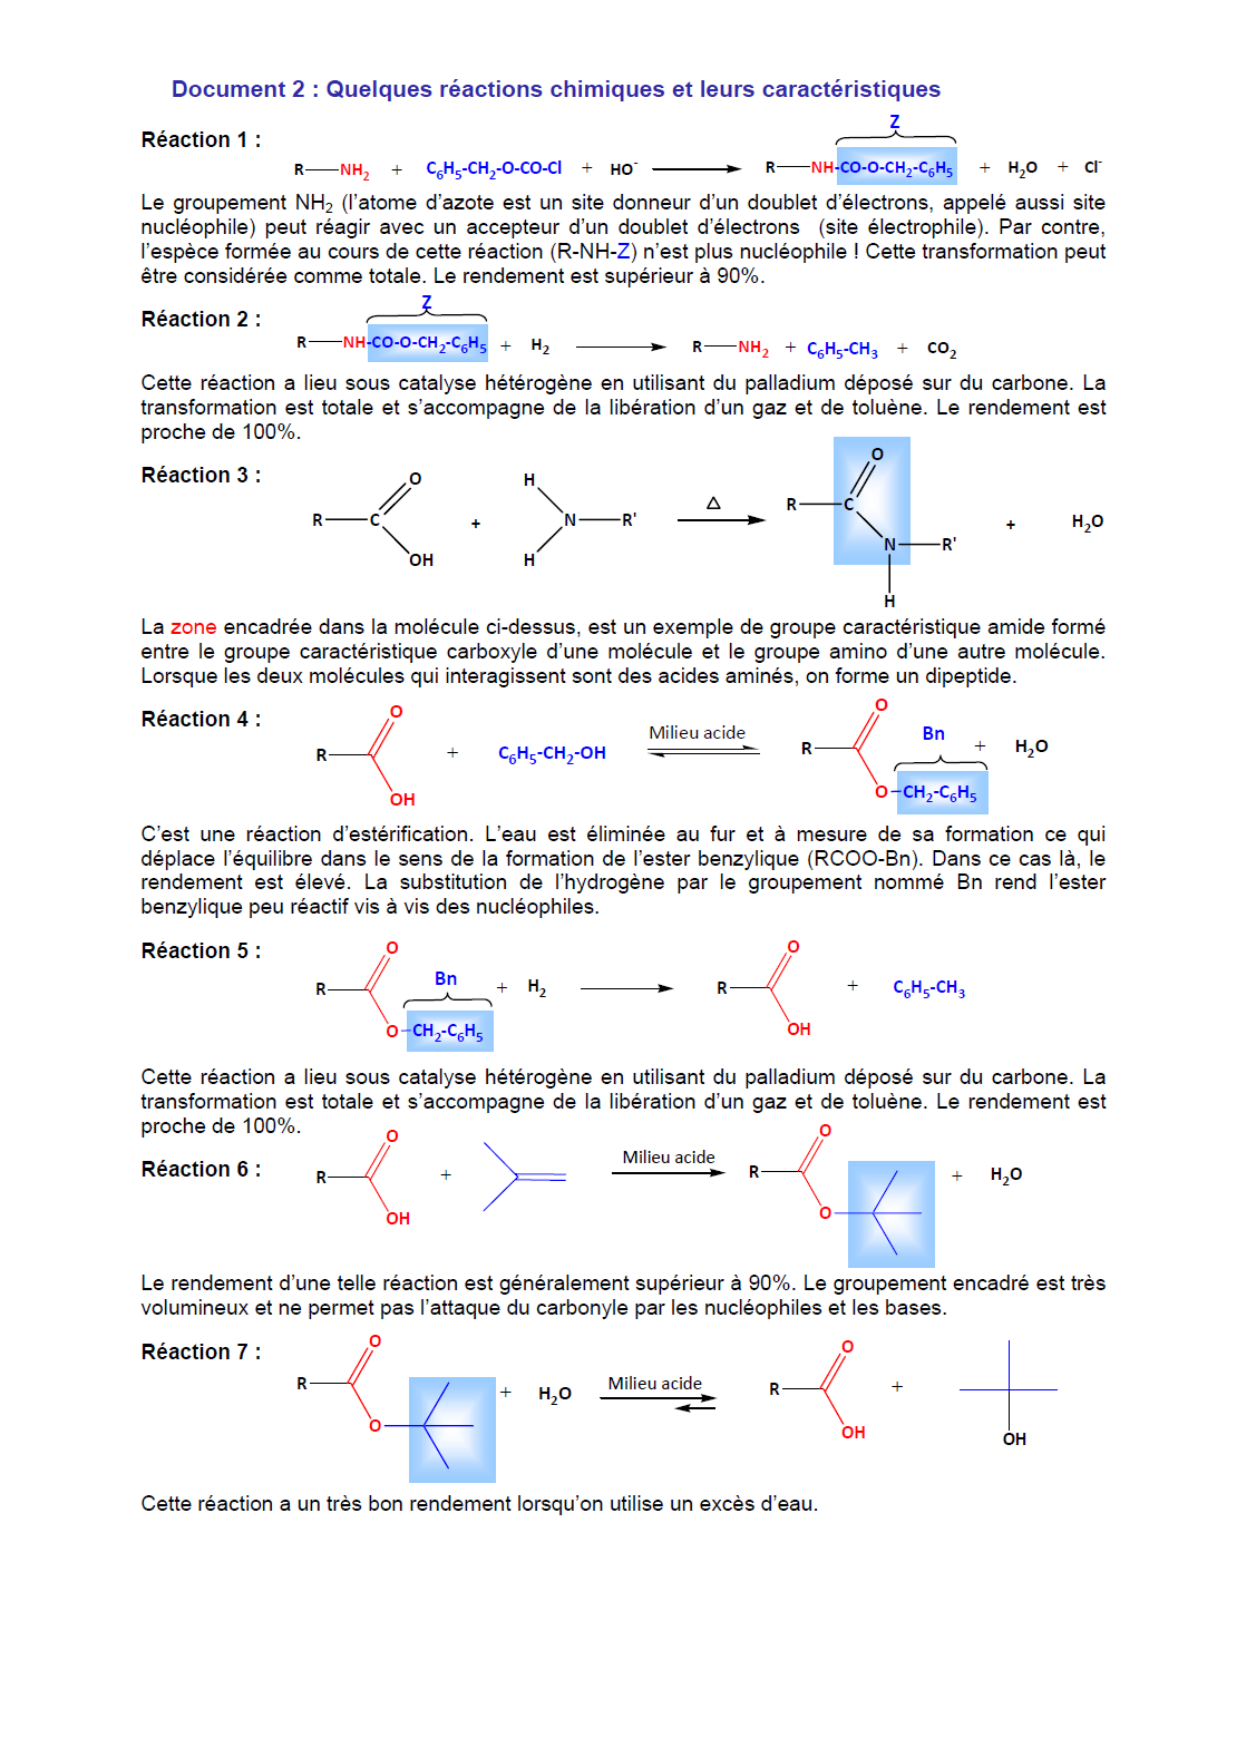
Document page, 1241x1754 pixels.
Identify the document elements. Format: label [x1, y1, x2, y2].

picture [126, 59, 1129, 1532]
